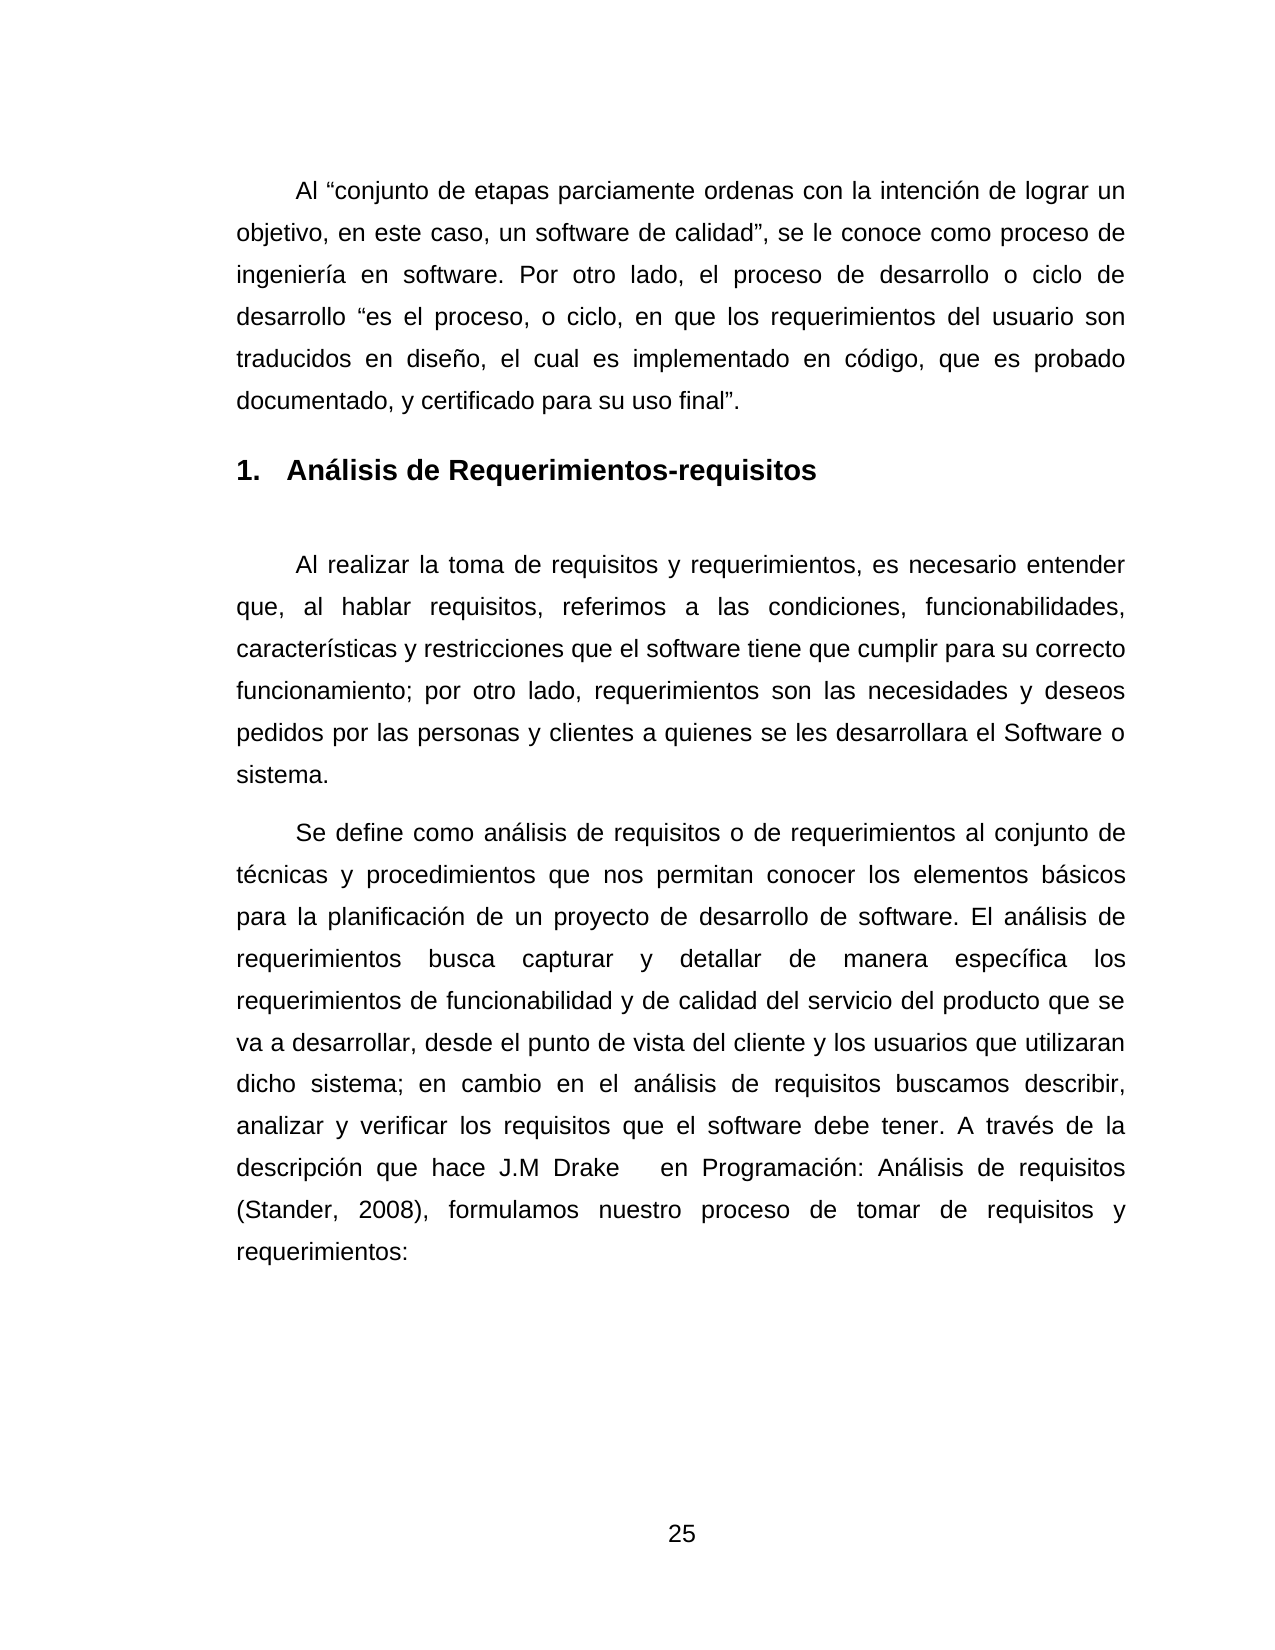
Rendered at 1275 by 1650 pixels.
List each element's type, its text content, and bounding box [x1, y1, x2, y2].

subtitle Análisis de Requerimientos-requisitos [236, 453, 1127, 486]
text Al “conjunto de etapas parciamente ordenas con la intención de lograr un objetivo, en este caso, un software de calidad”, se le conoce como proceso de ingeniería en software. Por otro lado, el proceso de desarrollo o ciclo de desarrollo “es el proceso, o ciclo, en que los requerimientos del usuario son traducidos en diseño, el cual es implementado en código, que es probado documentado, y certificado para su uso final”. [236, 177, 1127, 414]
text Al realizar la toma de requisitos y requerimientos, es necesario entender que, al hablar requisitos, referimos a las condiciones, funcionabilidades, características y restricciones que el software tiene que cumplir para su correcto funcionamiento; por otro lado, requerimientos son las necesidades y deseos pedidos por las personas y clientes a quienes se les desarrollara el Software o sistema. [236, 551, 1127, 788]
text Se define como análisis de requisitos o de requerimientos al conjunto de técnicas y procedimientos que nos permitan conocer los elementos básicos para la planificación de un proyecto de desarrollo de software. El análisis de requerimientos busca capturar y detallar de manera específica los requerimientos de funcionabilidad y de calidad del servicio del producto que se va a desarrollar, desde el punto de vista del cliente y los usuarios que utilizaran dicho sistema; en cambio en el análisis de requisitos buscamos describir, analizar y verificar los requisitos que el software debe tener. A través de la descripción que hace J.M Drake en Programación: Análisis de requisitos (Stander, 2008), formulamos nuestro proceso de tomar de requisitos y requerimientos: [236, 819, 1127, 1266]
